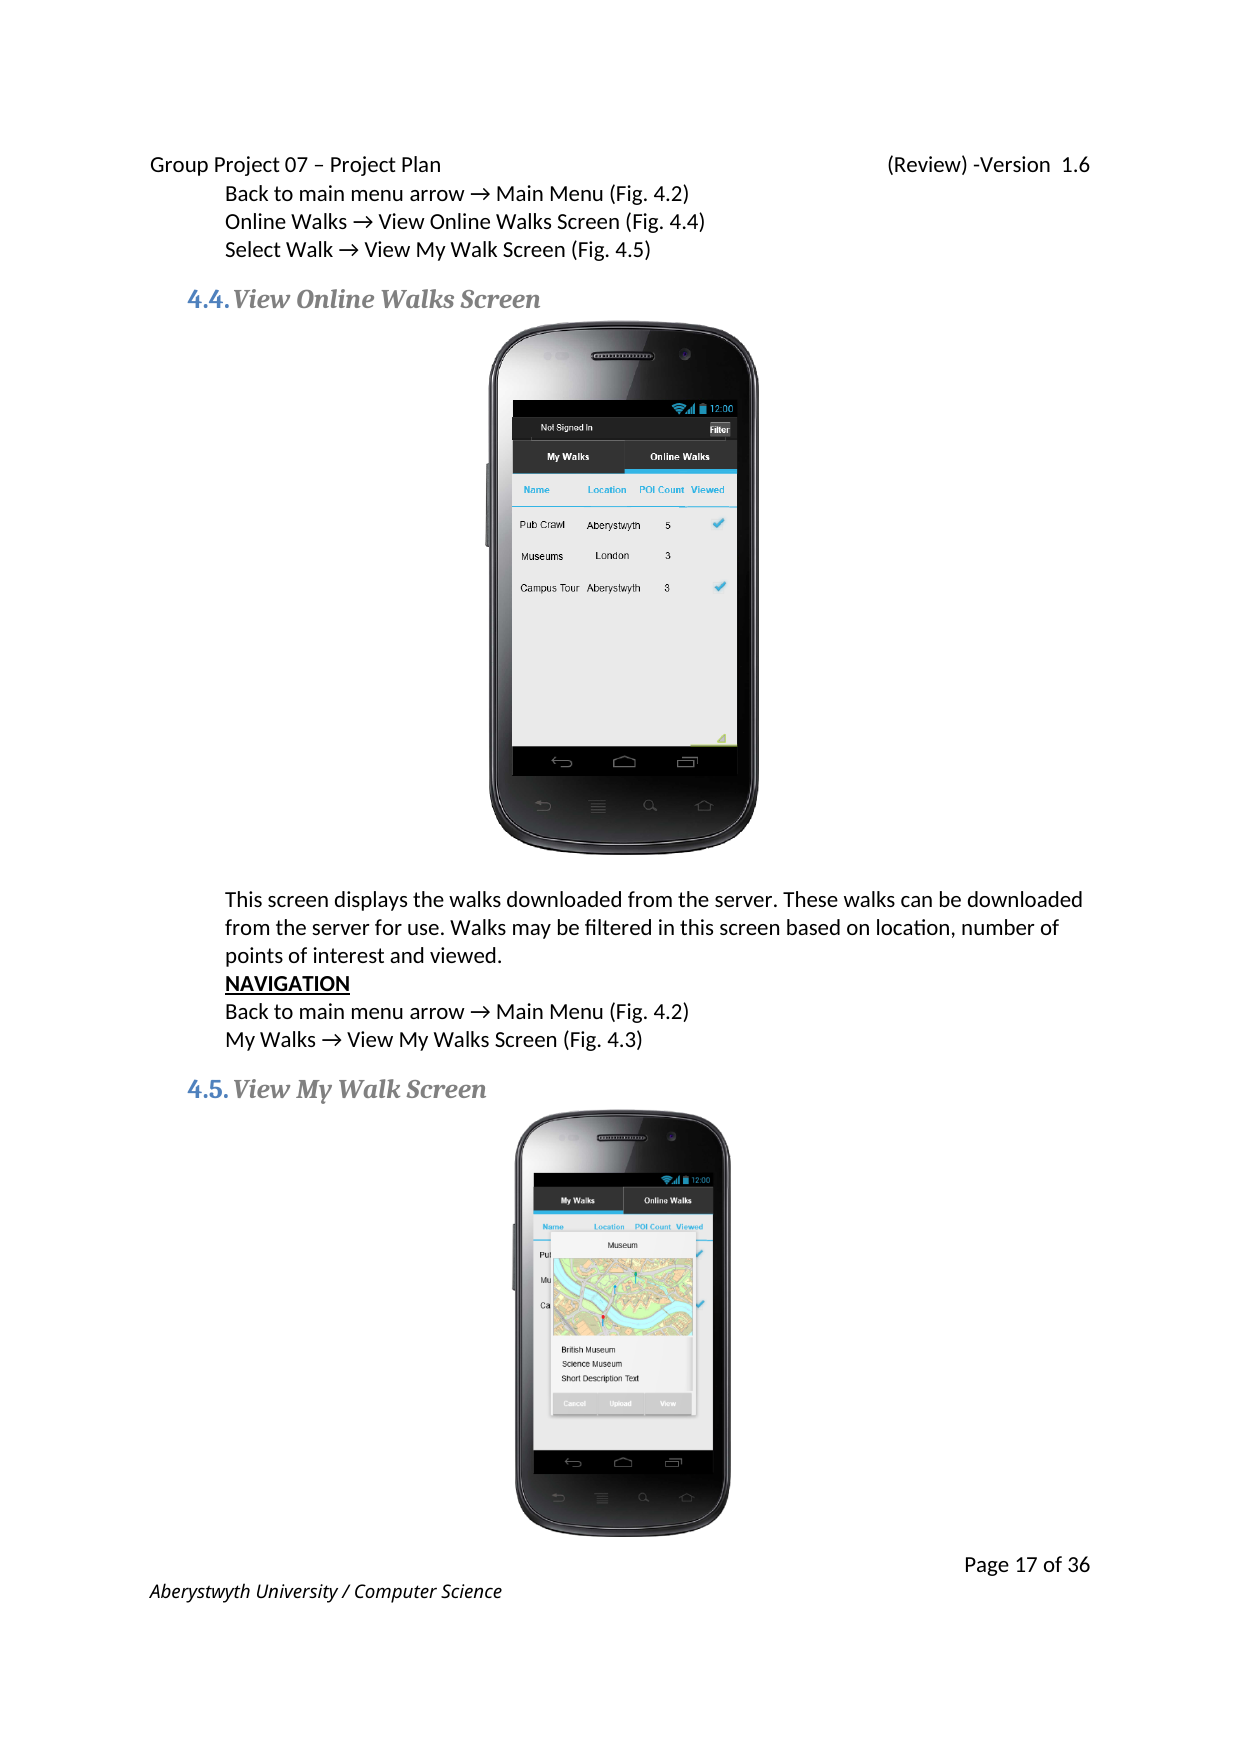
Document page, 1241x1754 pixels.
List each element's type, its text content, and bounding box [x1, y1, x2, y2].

text Online Walks → View Online Walks Screen (Fig. 4.4) [225, 207, 1090, 236]
text Select Walk → View My Walk Screen (Fig. 4.5) [225, 236, 1090, 263]
text Back to main menu arrow → Main Menu (Fig. 4.2) [225, 997, 1090, 1025]
text Back to main menu arrow → Main Menu (Fig. 4.2) [225, 179, 1090, 207]
text NAVIGATION [225, 969, 1090, 997]
text My Walks → View My Walks Screen (Fig. 4.3) [225, 1025, 1090, 1053]
subtitle View Online Walks Screen [187, 284, 1090, 316]
text This screen displays the walks downloaded from the server. These walks can be downloaded from the server for use. Walks may be filtered in this screen based on location, number of points of interest and viewed. [225, 885, 1090, 969]
subtitle View My Walk Screen [187, 1074, 1090, 1105]
